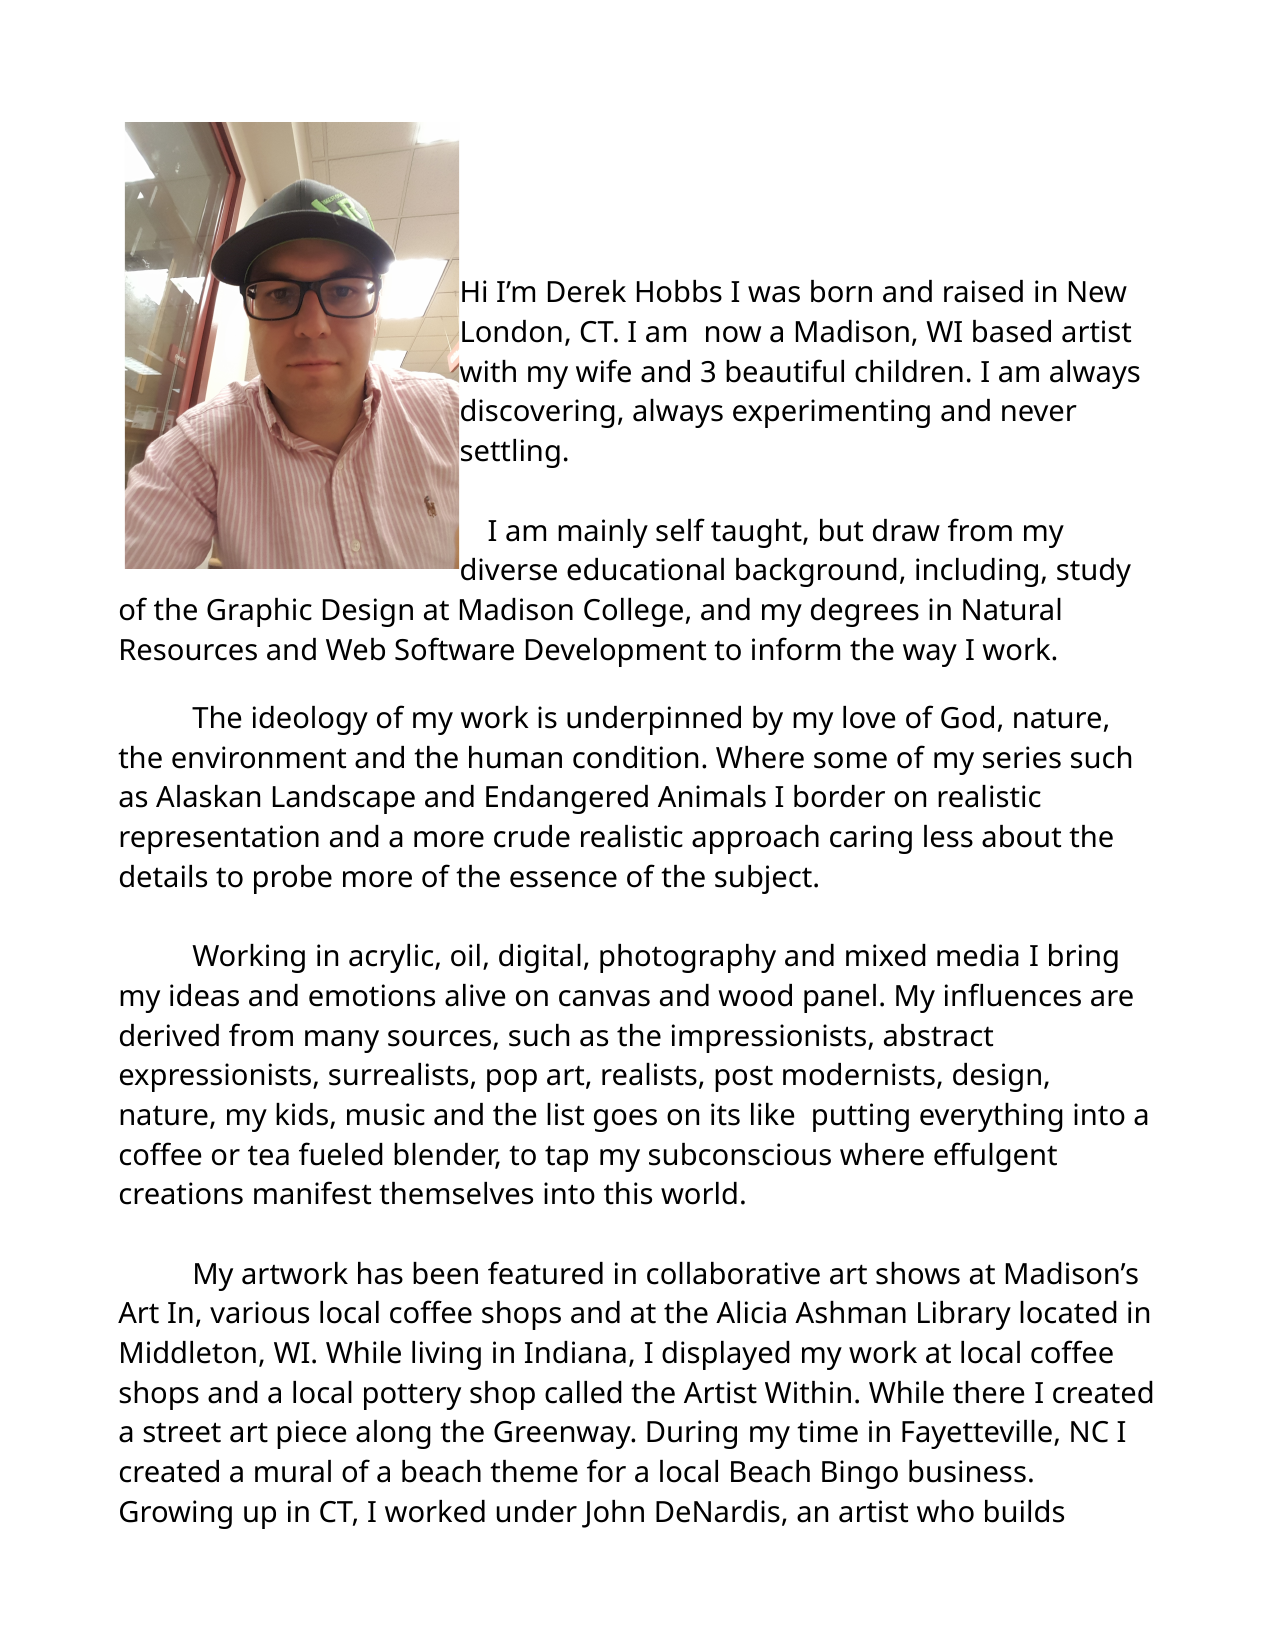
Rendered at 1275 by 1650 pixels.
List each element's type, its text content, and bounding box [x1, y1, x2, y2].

text The ideology of my work is underpinned by my love of God, nature, the environment and the human condition. Where some of my series such as Alaskan Landscape and Endangered Animals I border on realistic representation and a more crude realistic approach caring less about the details to probe more of the essence of the subject. [118, 697, 1157, 896]
text My artwork has been featured in collaborative art shows at Madison’s Art In, various local coffee shops and at the Alicia Ashman Library located in Middleton, WI. While living in Indiana, I displayed my work at local coffee shops and a local pottery shop called the Artist Within. While there I created a street art piece along the Greenway. During my time in Fayetteville, NC I created a mural of a beach theme for a local Beach Bingo business. Growing up in CT, I worked under John DeNardis, an artist who builds [118, 1253, 1157, 1531]
text I am mainly self taught, but draw from my diverse educational background, including, study of the Graphic Design at Madison College, and my degrees in Natural Resources and Web Software Development to inform the way I work. [118, 510, 1157, 668]
picture [124, 122, 460, 568]
text Hi I’m Derek Hobbs I was born and raised in New London, CT. I am now a Madison, WI based artist with my wife and 3 beautiful children. I am always discovering, always experimenting and never settling. [460, 272, 1157, 470]
text Working in acrylic, oil, digital, photography and mixed media I bring my ideas and emotions alive on canvas and wood panel. My influences are derived from many sources, such as the impressionists, abstract expressionists, surrealists, pop art, realists, post modernists, design, nature, my kids, music and the list goes on its like putting everything into a coffee or tea fueled blender, to tap my subconscious where effulgent creations manifest themselves into this world. [118, 935, 1157, 1213]
